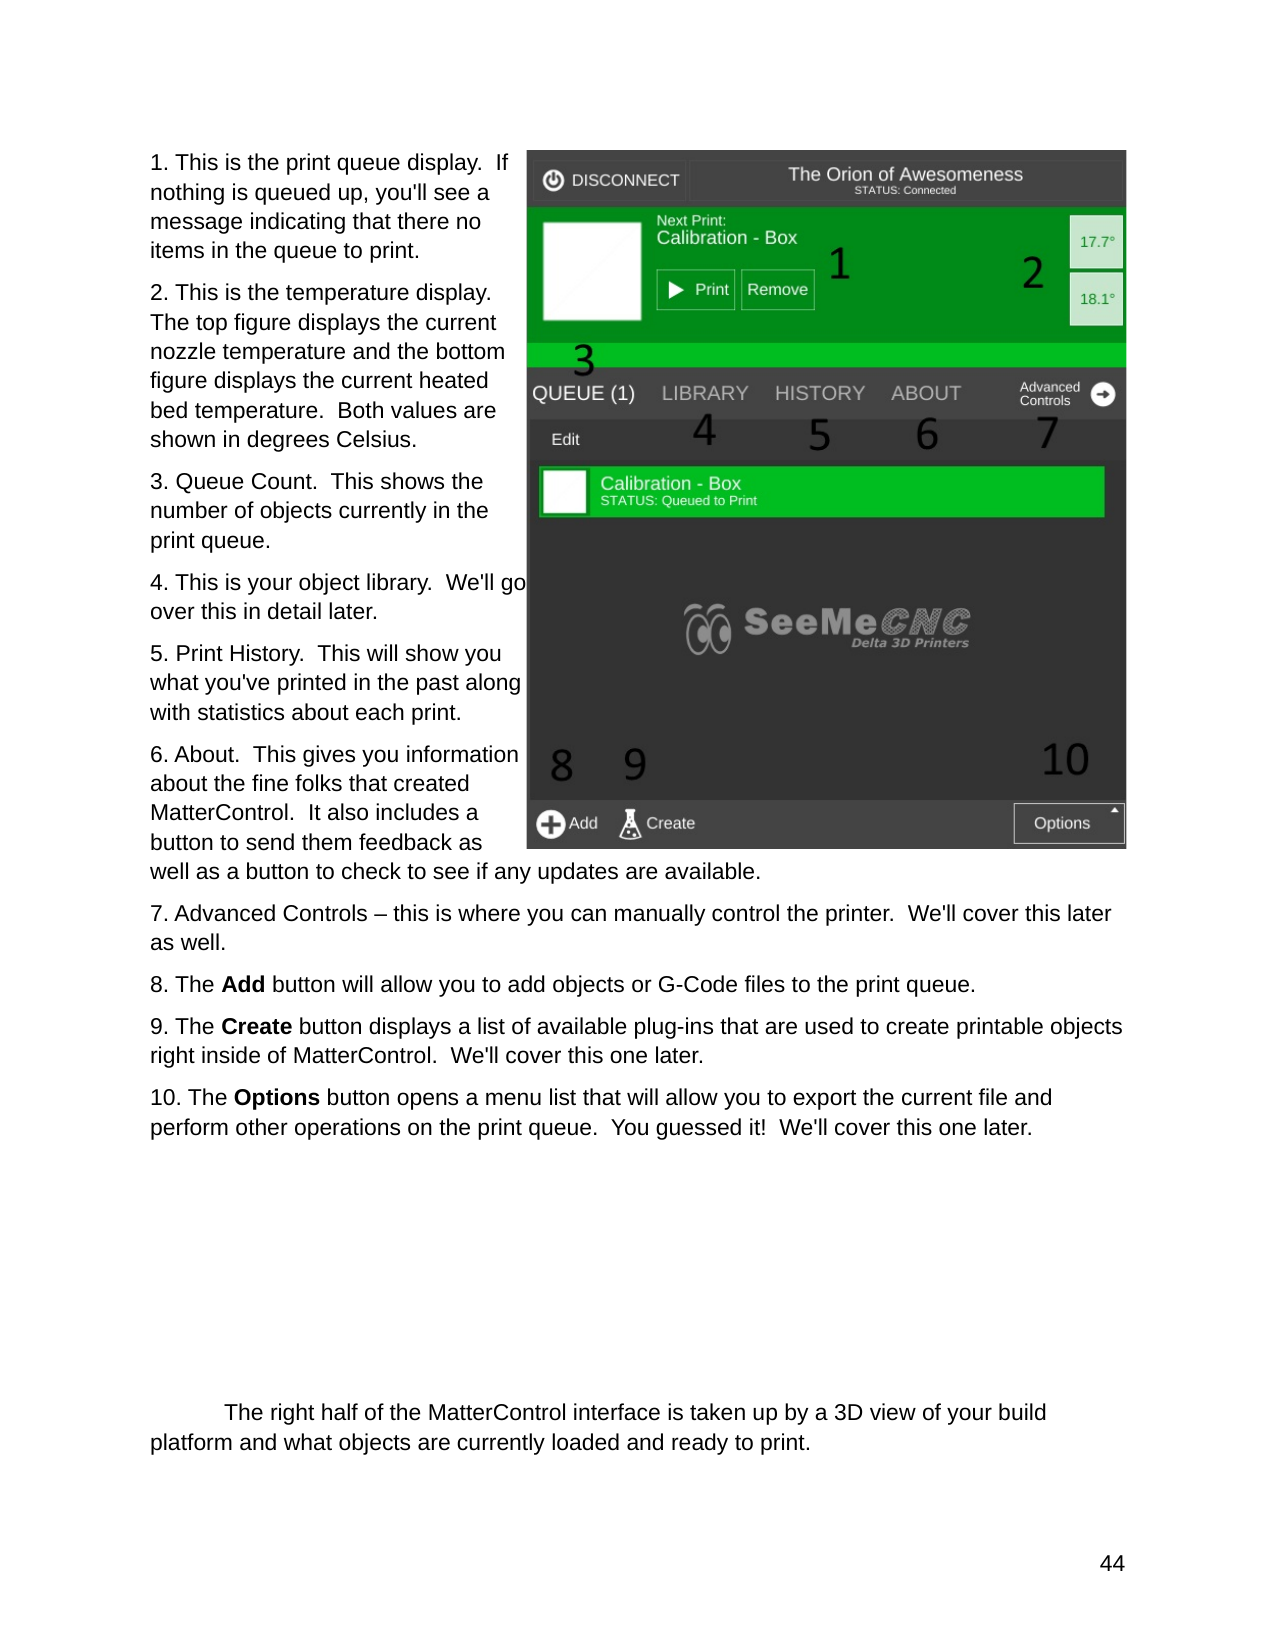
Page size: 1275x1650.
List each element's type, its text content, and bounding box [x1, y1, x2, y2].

text 9. The Create button displays a list of available plug-ins that are used to create printable objects right inside of MatterControl. We'll cover this one later. [150, 1014, 1125, 1069]
text 8. The Add button will allow you to add objects or G-Code files to the print queue. [150, 972, 1125, 997]
picture [526, 150, 1127, 849]
text 4. This is your object library. We'll go over this in detail later. [150, 569, 526, 624]
text 1. This is the print queue display. If nothing is queued up, you'll see a message indicating that there no items in the queue to print. [150, 150, 526, 264]
text 2. This is the temperature display. The top figure displays the current nozzle temperature and the bottom figure displays the current heated bed temperature. Both values are shown in degrees Celsius. [150, 280, 526, 452]
text 7. Advanced Controls – this is where you can manually control the printer. We'll cover this later as well. [150, 901, 1125, 956]
text 10. The Options button opens a menu list that will allow you to export the current file and perform other operations on the print queue. You guessed it! We'll cover this one later. [150, 1085, 1125, 1140]
text 5. Print History. This will show you what you've printed in the past along with statistics about each print. [150, 641, 526, 725]
text 6. About. This gives you information about the fine folks that created MatterControl. It also includes a button to send them feedback as well as a button to check to see if any updates are available. [150, 741, 1125, 884]
text 3. Queue Count. This shows the number of objects currently in the print queue. [150, 469, 526, 553]
text The right half of the MatterControl interface is taken up by a 3D view of your build platform and what objects are currently loaded and ready to print. [150, 1400, 1125, 1455]
